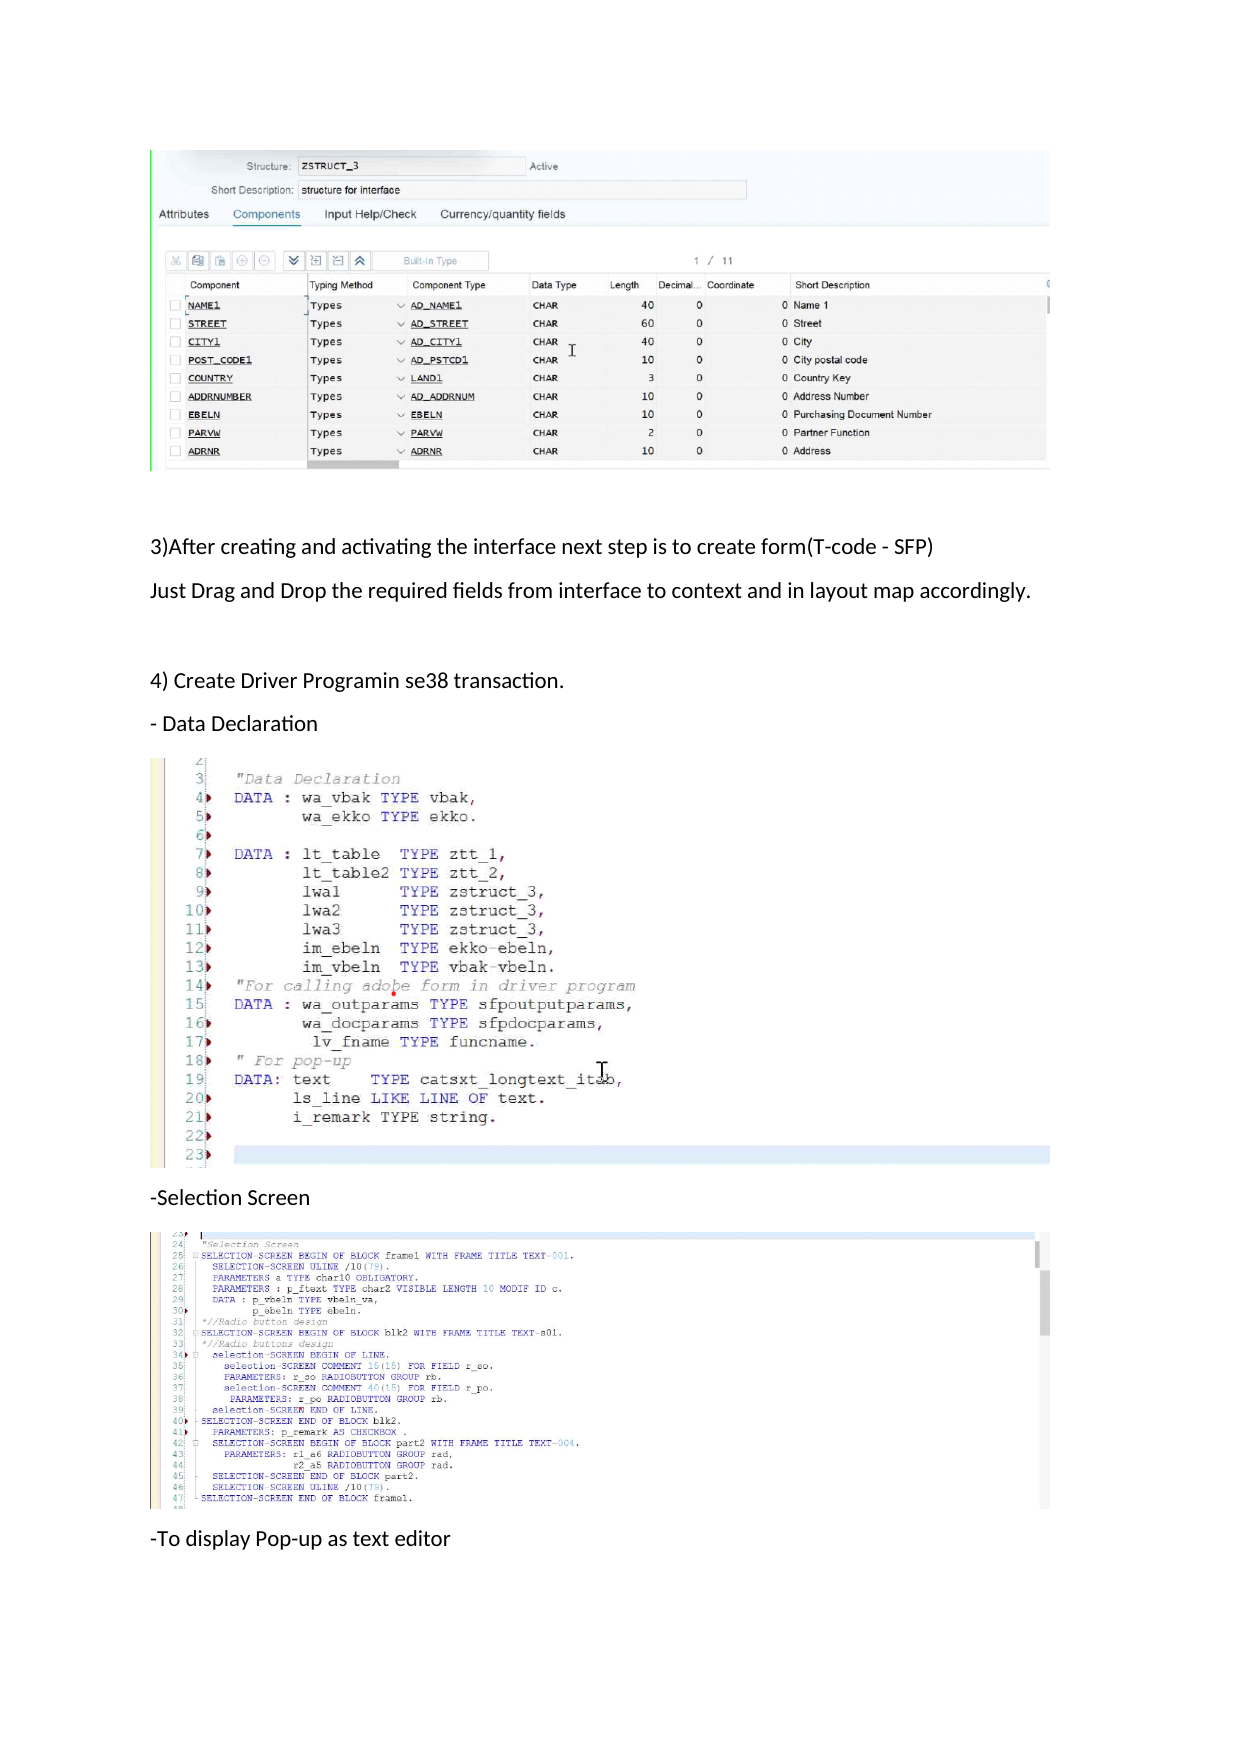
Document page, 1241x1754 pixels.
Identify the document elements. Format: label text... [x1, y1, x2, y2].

text Just Drag and Drop the required fields from interface to context and in layout map accordingly. [150, 581, 1090, 604]
text -Selection Screen [150, 1188, 1090, 1211]
text 4) Create Driver Programin se38 transaction. [150, 671, 1090, 694]
text - Data Declaration [150, 714, 1090, 737]
text -To display Pop-up as text editor [150, 1529, 1090, 1552]
text 3)After creating and activating the interface next step is to create form(T-code - SFP) [150, 537, 1090, 560]
